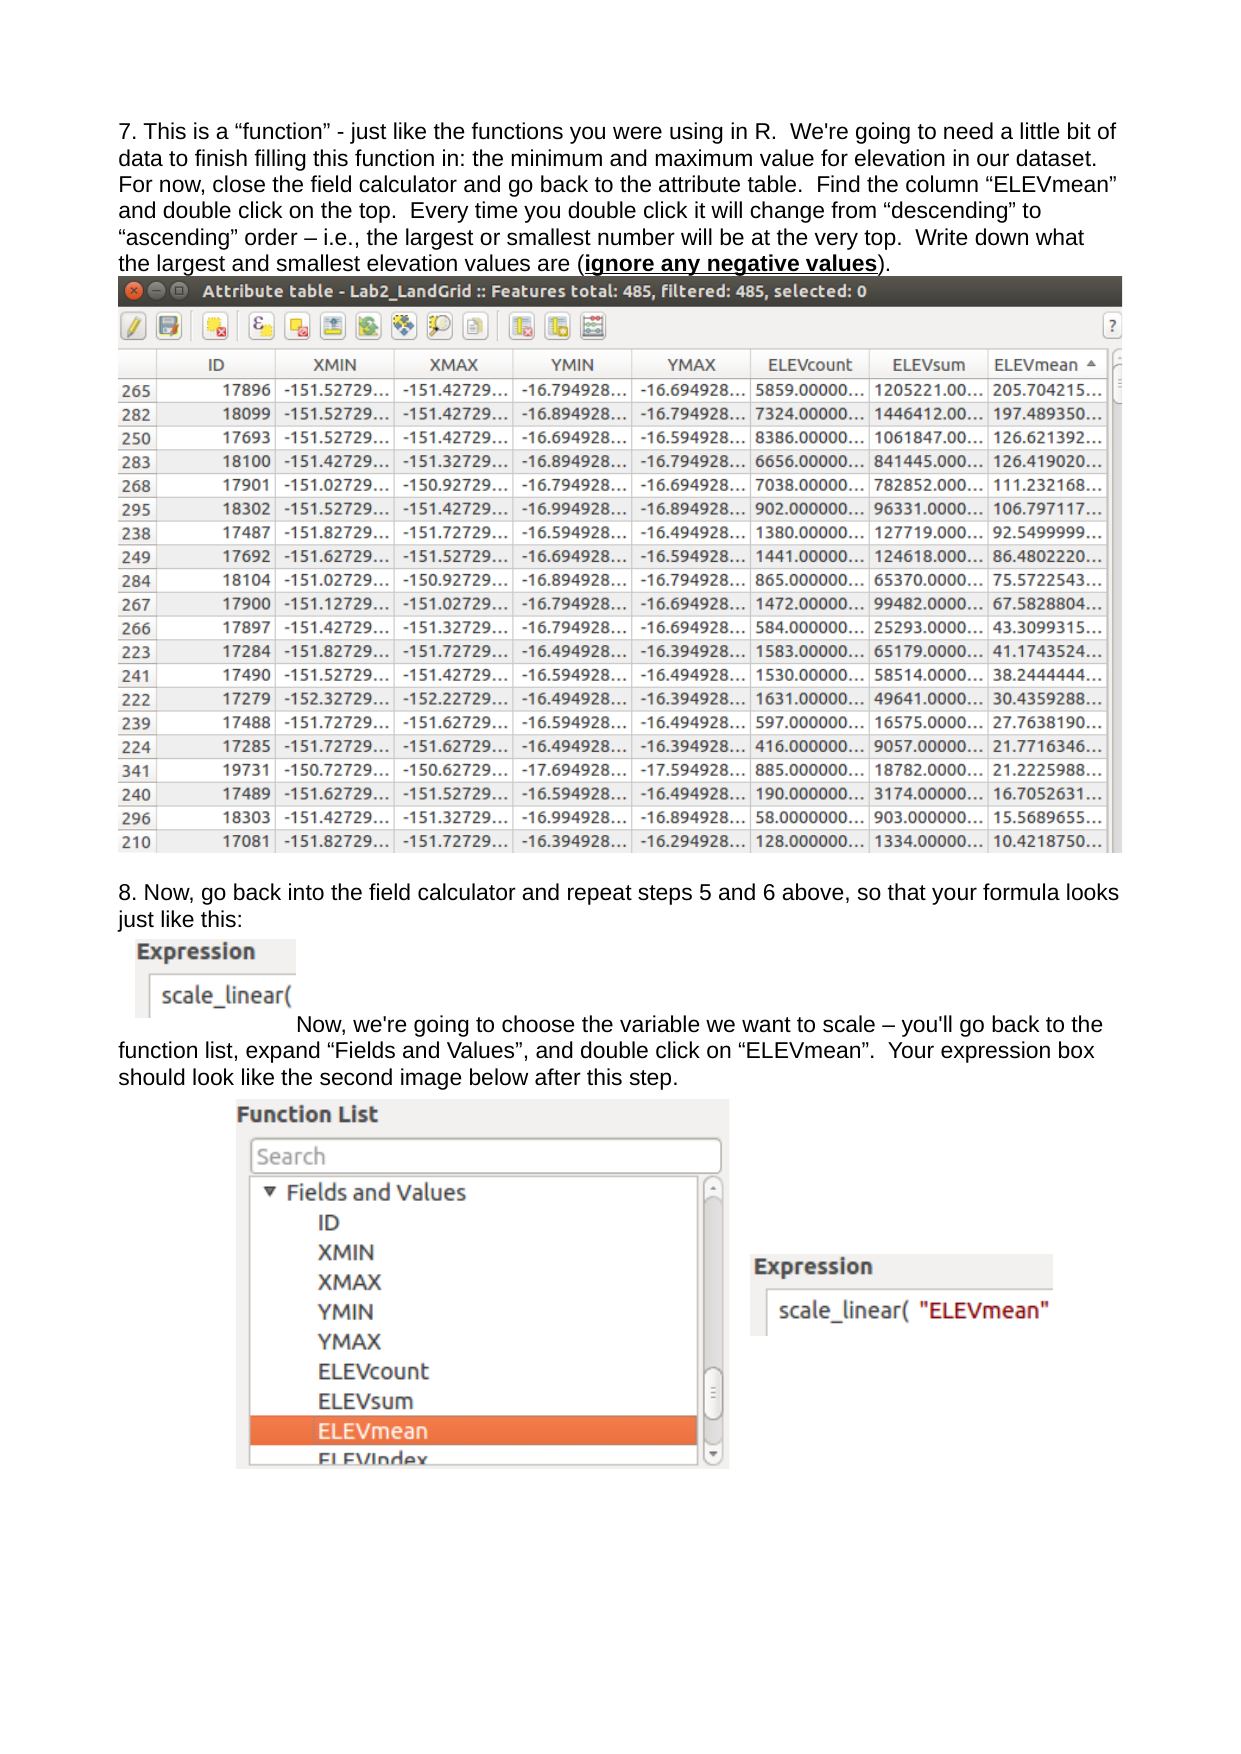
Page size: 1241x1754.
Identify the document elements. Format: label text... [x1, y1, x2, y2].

text 7. This is a “function” - just like the functions you were using in R. We're going to need a little bit of data to finish filling this function in: the minimum and maximum value for elevation in our dataset. For now, close the field calculator and go back to the attribute table. Find the column “ELEVmean” and double click on the top. Every time you double click it will change from “descending” to “ascending” order – i.e., the largest or smallest number will be at the very top. Write down what the largest and smallest elevation values are (ignore any negative values). [118, 118, 1122, 276]
picture [118, 276, 1123, 853]
picture [750, 1254, 1053, 1336]
picture [235, 1099, 730, 1469]
text 8. Now, go back into the field calculator and repeat steps 5 and 6 above, so that your formula looks just like this: [118, 879, 1122, 932]
picture [135, 939, 296, 1018]
text Now, we're going to choose the variable we want to scale – you'll go back to the function list, expand “Fields and Values”, and double click on “ELEVmean”. Your expression box should look like the second image below after this step. [118, 1011, 1122, 1090]
